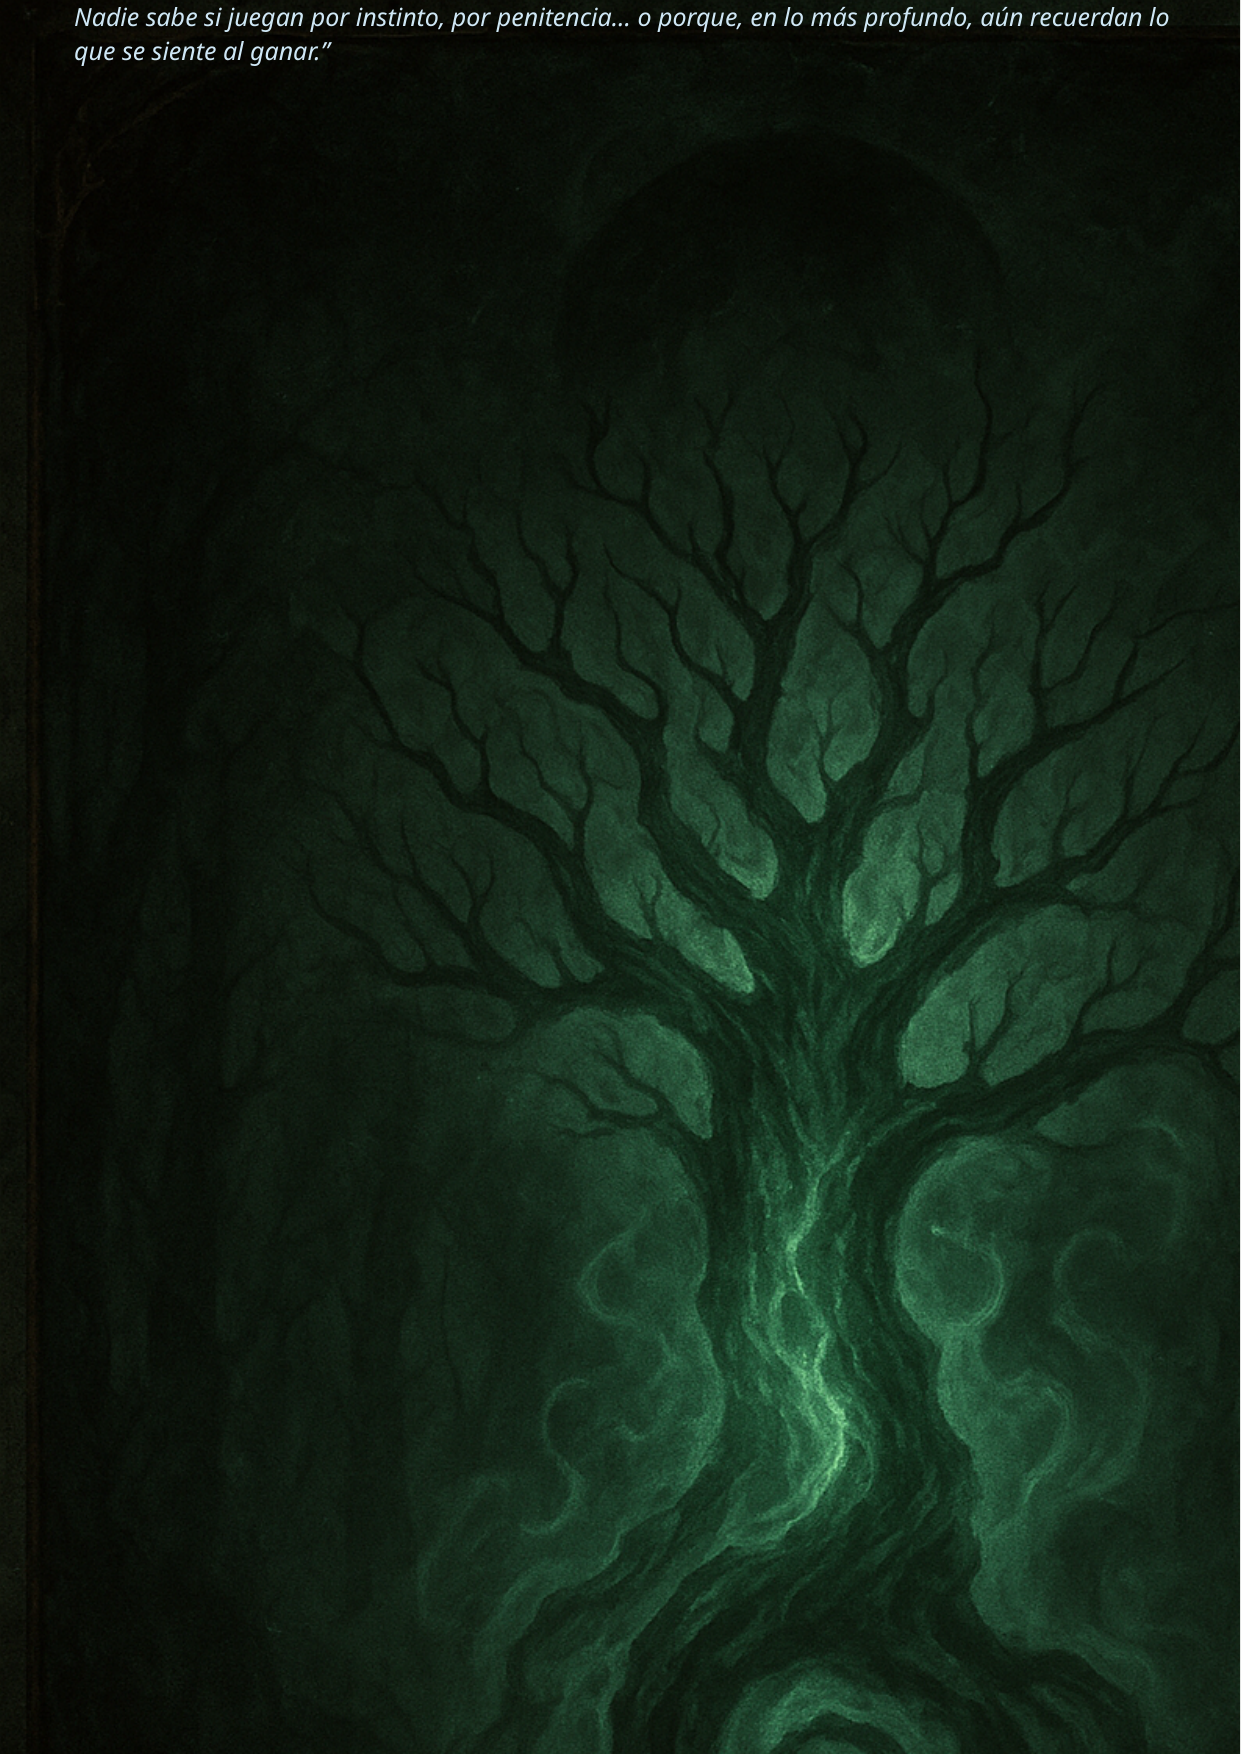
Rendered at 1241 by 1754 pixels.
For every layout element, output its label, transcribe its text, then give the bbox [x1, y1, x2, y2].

picture [0, 0, 1241, 1754]
text Nadie sabe si juegan por instinto, por penitencia… o porque, en lo más profundo, aún recuerdan lo que se siente al ganar.” [74, 0, 1181, 68]
